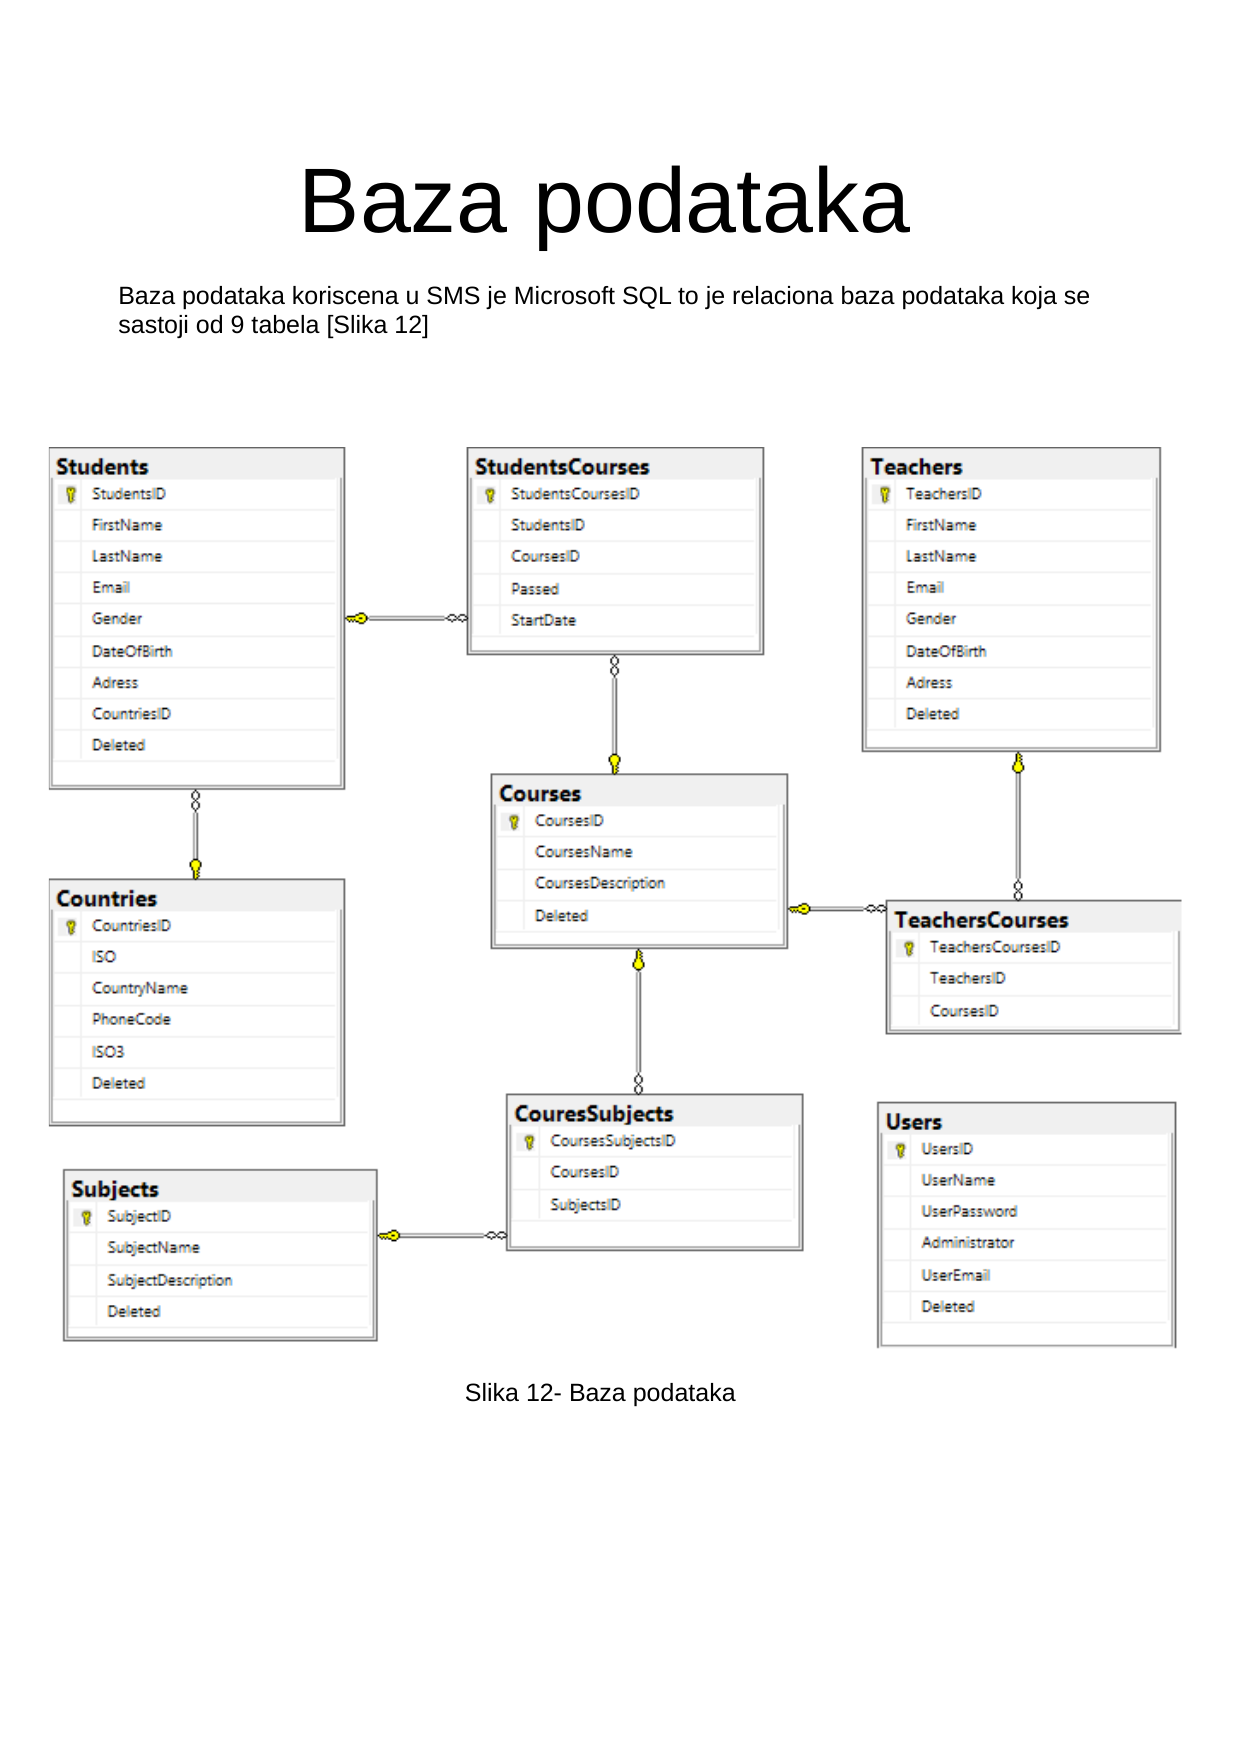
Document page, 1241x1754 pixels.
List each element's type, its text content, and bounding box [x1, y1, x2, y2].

picture [48, 447, 1187, 1350]
text Slika 12- Baza podataka [118, 1378, 1122, 1407]
text Baza podataka koriscena u SMS je Microsoft SQL to je relaciona baza podataka koja se sastoji od 9 tabela [Slika 12] [118, 281, 1122, 338]
text Baza podataka [118, 147, 1122, 252]
